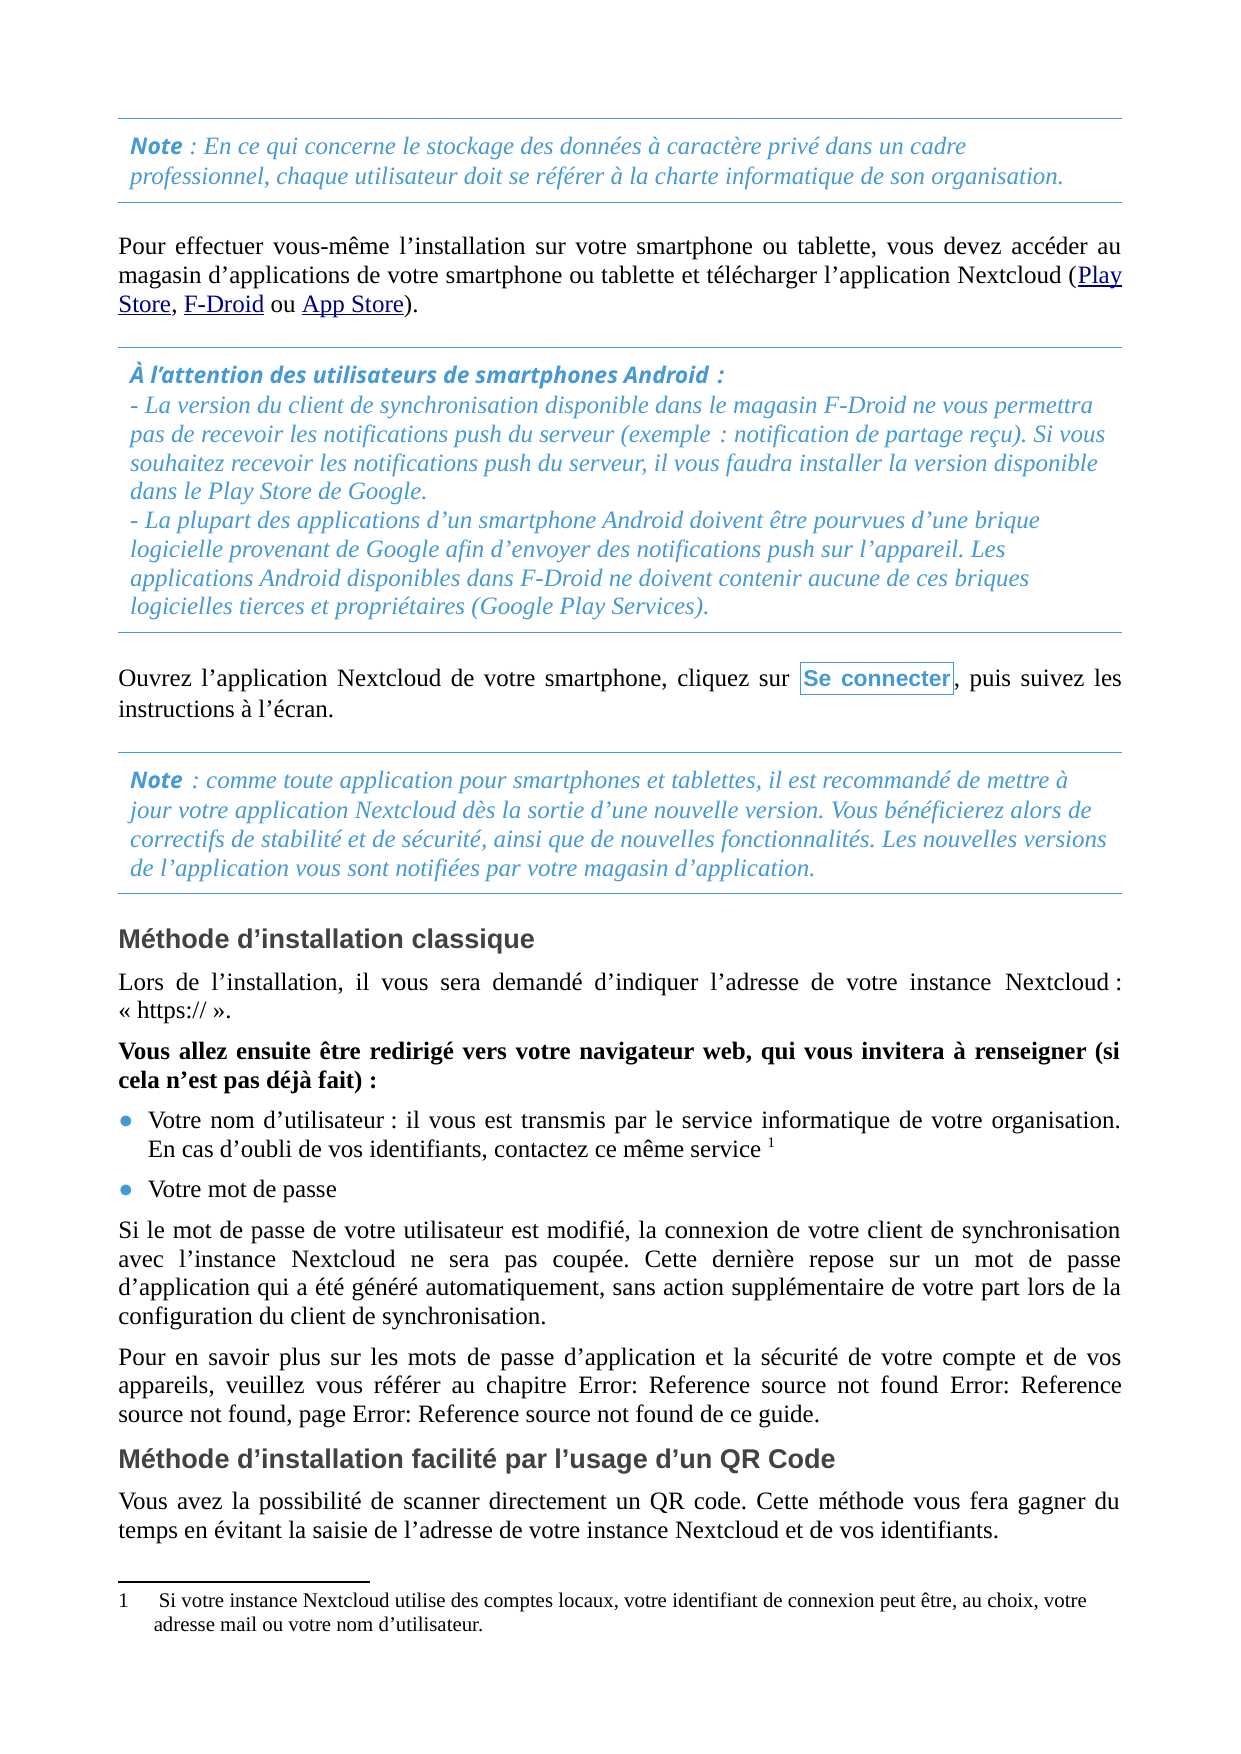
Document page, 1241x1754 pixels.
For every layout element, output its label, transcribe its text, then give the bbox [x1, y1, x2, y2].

text Si le mot de passe de votre utilisateur est modifié, la connexion de votre client de synchronisation avec l’instance Nextcloud ne sera pas coupée. Cette dernière repose sur un mot de passe d’application qui a été généré automatiquement, sans action supplémentaire de votre part lors de la configuration du client de synchronisation. [118, 1215, 1122, 1330]
text À l’attention des utilisateurs de smartphones Android : - La version du client de synchronisation disponible dans le magasin F-Droid ne vous permettra pas de recevoir les notifications push du serveur (exemple : notification de partage reçu). Si vous souhaitez recevoir les notifications push du serveur, il vous faudra installer la version disponible dans le Play Store de Google. - La plupart des applications d’un smartphone Android doivent être pourvues d’une brique logicielle provenant de Google afin d’envoyer des notifications push sur l’appareil. Les applications Android disponibles dans F-Droid ne doivent contenir aucune de ces briques logicielles tierces et propriétaires (Google Play Services). [118, 348, 1122, 632]
subtitle Méthode d’installation classique [118, 923, 1122, 954]
text Note : En ce qui concerne le stockage des données à caractère privé dans un cadre professionnel, chaque utilisateur doit se référer à la charte informatique de son organisation. [118, 119, 1122, 202]
text Vous allez ensuite être redirigé vers votre navigateur web, qui vous invitera à renseigner (si cela n’est pas déjà fait) : [118, 1036, 1122, 1093]
text Lors de l’installation, il vous sera demandé d’indiquer l’adresse de votre instance Nextcloud : « https:// ». [118, 967, 1122, 1024]
list Si votre instance Nextcloud utilise des comptes locaux, votre identifiant de connexion peut être, au choix, votre adresse mail ou votre nom d’utilisateur. [118, 1588, 1122, 1636]
text Pour effectuer vous-même l’installation sur votre smartphone ou tablette, vous devez accéder au magasin d’applications de votre smartphone ou tablette et télécharger l’application Nextcloud (Play Store, F-Droid ou App Store). [118, 231, 1122, 318]
text Ouvrez l’application Nextcloud de votre smartphone, cliquez sur Se connecter, puis suivez les instructions à l’écran. [118, 662, 1122, 723]
list Votre nom d’utilisateur : il vous est transmis par le service informatique de votre organisation. En cas d’oubli de vos identifiants, contactez ce même service [118, 1105, 1122, 1163]
subtitle Méthode d’installation facilité par l’usage d’un QR Code [118, 1443, 1122, 1474]
text Pour en savoir plus sur les mots de passe d’application et la sécurité de votre compte et de vos appareils, veuillez vous référer au chapitre Erreur : source de la référence non trouvée Erreur : source de la référence non trouvée, page Erreur : source de la référence non trouvée de ce guide. [118, 1342, 1122, 1428]
list Votre mot de passe [118, 1174, 1122, 1203]
text Vous avez la possibilité de scanner directement un QR code. Cette méthode vous fera gagner du temps en évitant la saisie de l’adresse de votre instance Nextcloud et de vos identifiants. [118, 1486, 1122, 1544]
text Note : comme toute application pour smartphones et tablettes, il est recommandé de mettre à jour votre application Nextcloud dès la sortie d’une nouvelle version. Vous bénéficierez alors de correctifs de stabilité et de sécurité, ainsi que de nouvelles fonctionnalités. Les nouvelles versions de l’application vous sont notifiées par votre magasin d’application. [118, 753, 1122, 893]
